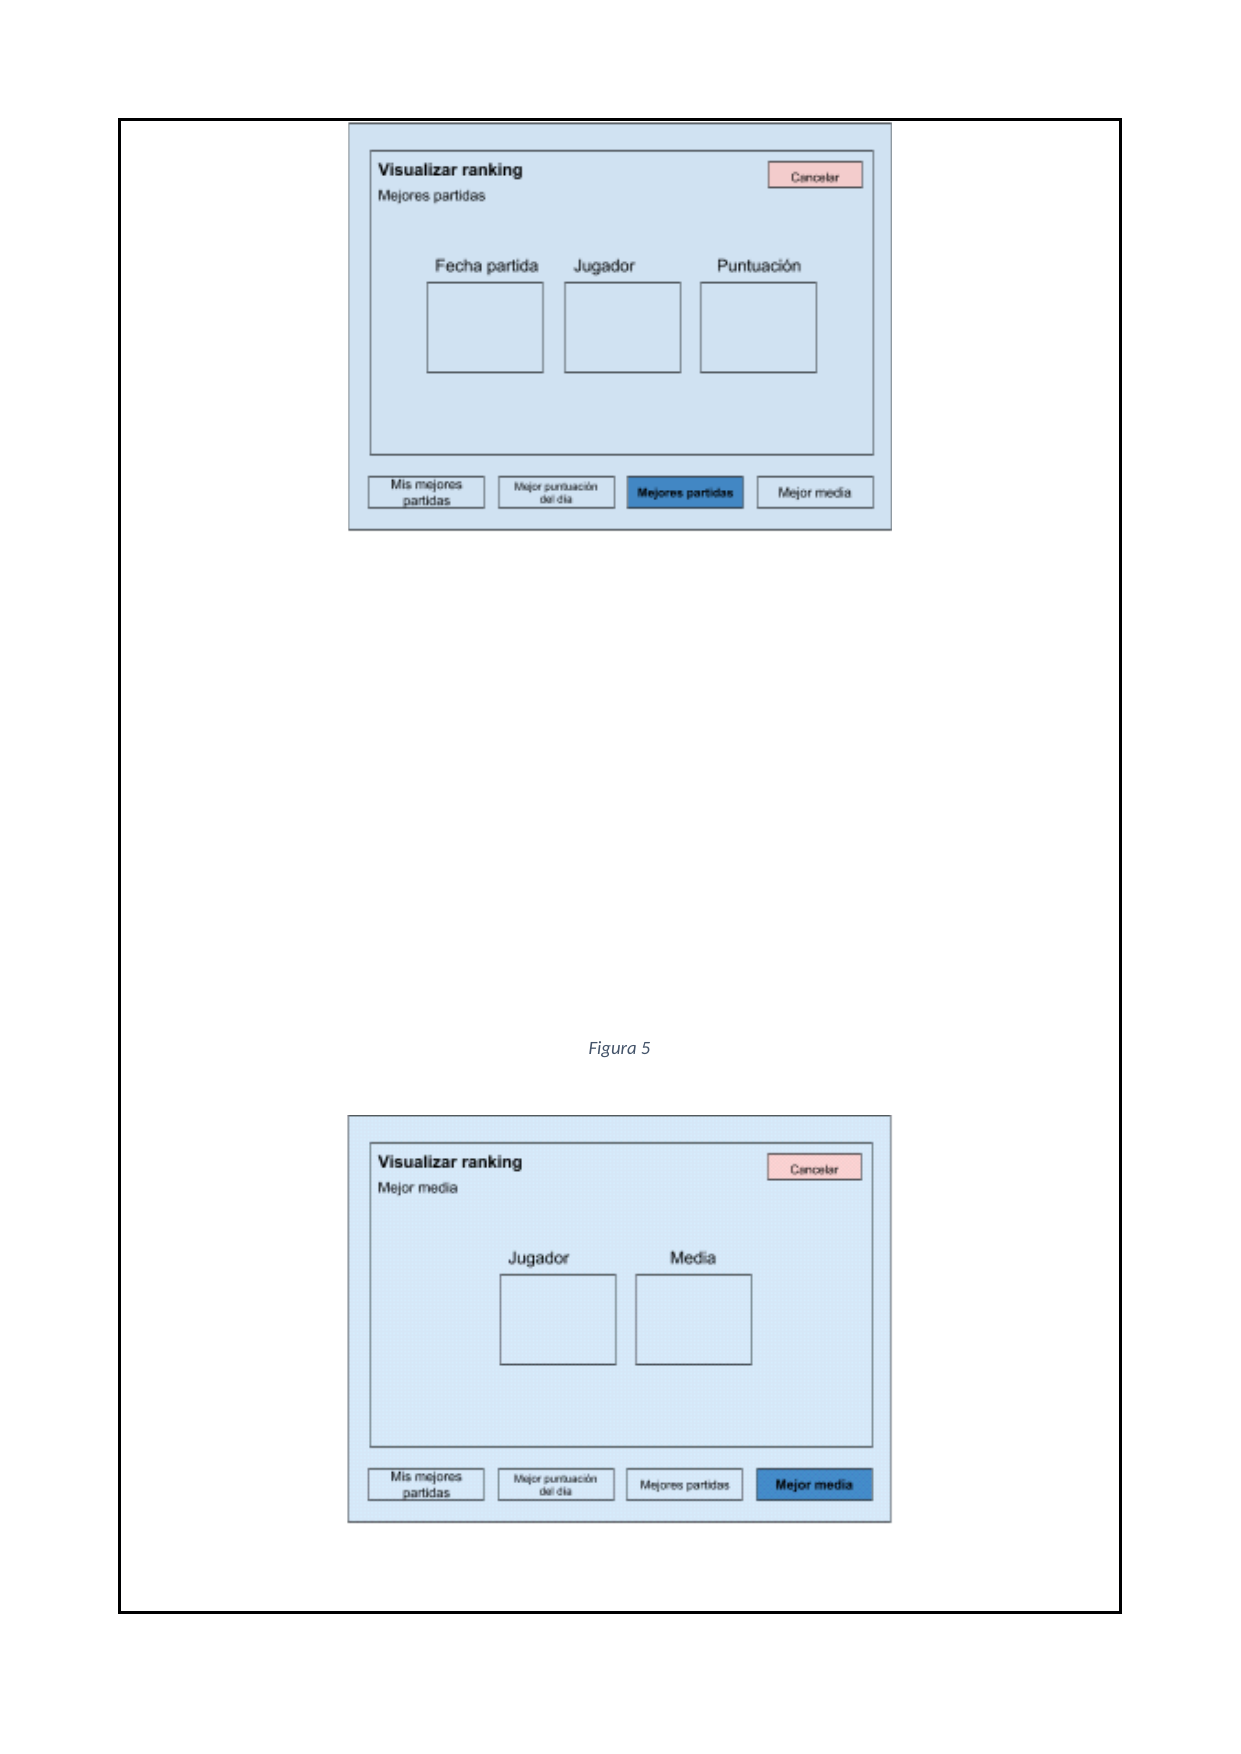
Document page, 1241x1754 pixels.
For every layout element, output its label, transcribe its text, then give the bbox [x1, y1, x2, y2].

table_cell Figura 5 [121, 121, 1119, 1611]
